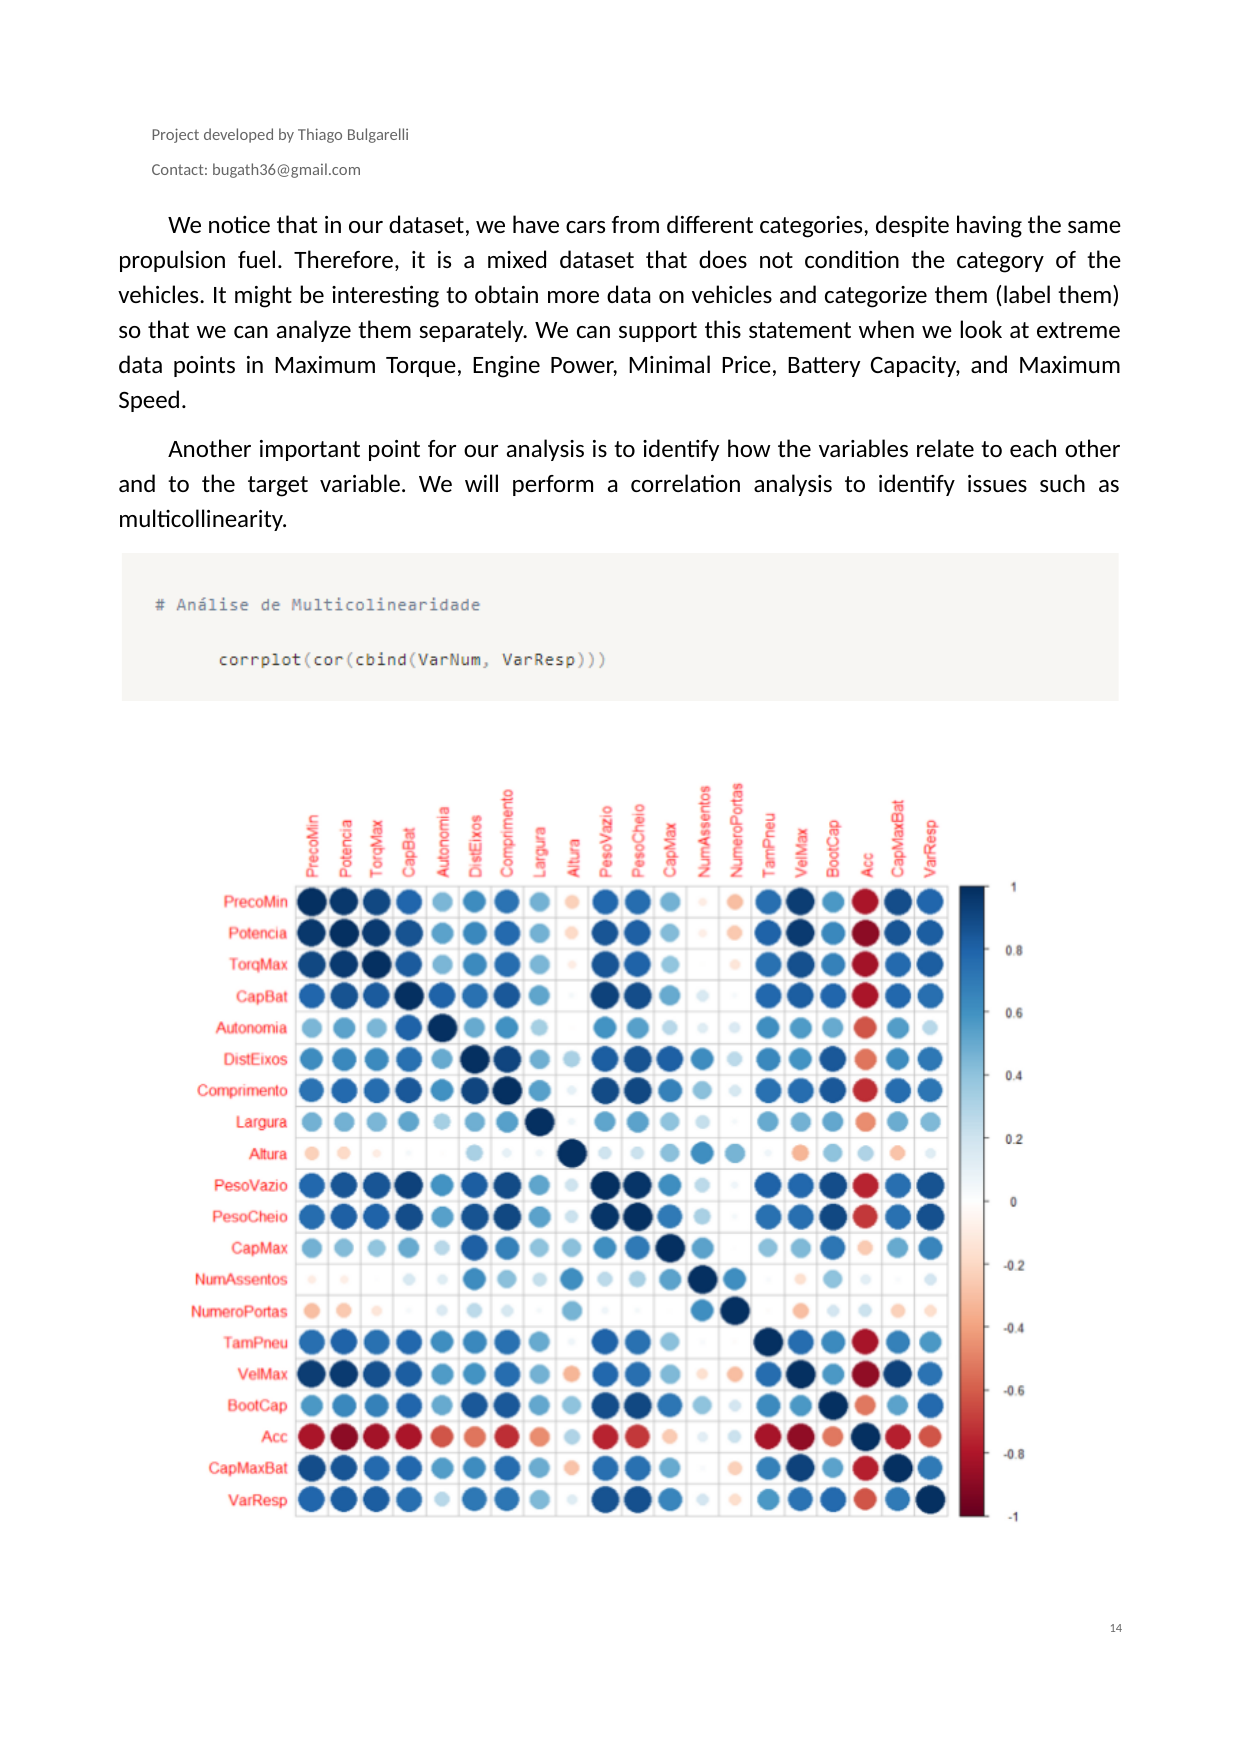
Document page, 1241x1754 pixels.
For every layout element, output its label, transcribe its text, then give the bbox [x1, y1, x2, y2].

picture [132, 776, 1095, 1534]
picture [121, 553, 1119, 701]
text We notice that in our dataset, we have cars from different categories, despite having the same propulsion fuel. Therefore, it is a mixed dataset that does not condition the category of the vehicles. It might be interesting to obtain more data on vehicles and categorize them (label them) so that we can analyze them separately. We can support this statement when we look at extreme data points in Maximum Torque, Engine Power, Minimal Price, Battery Capacity, and Maximum Speed. [118, 209, 1122, 414]
text Another important point for our analysis is to identify how the variables relate to each other and to the target variable. We will perform a correlation analysis to identify issues such as multicollinearity. [118, 434, 1122, 534]
